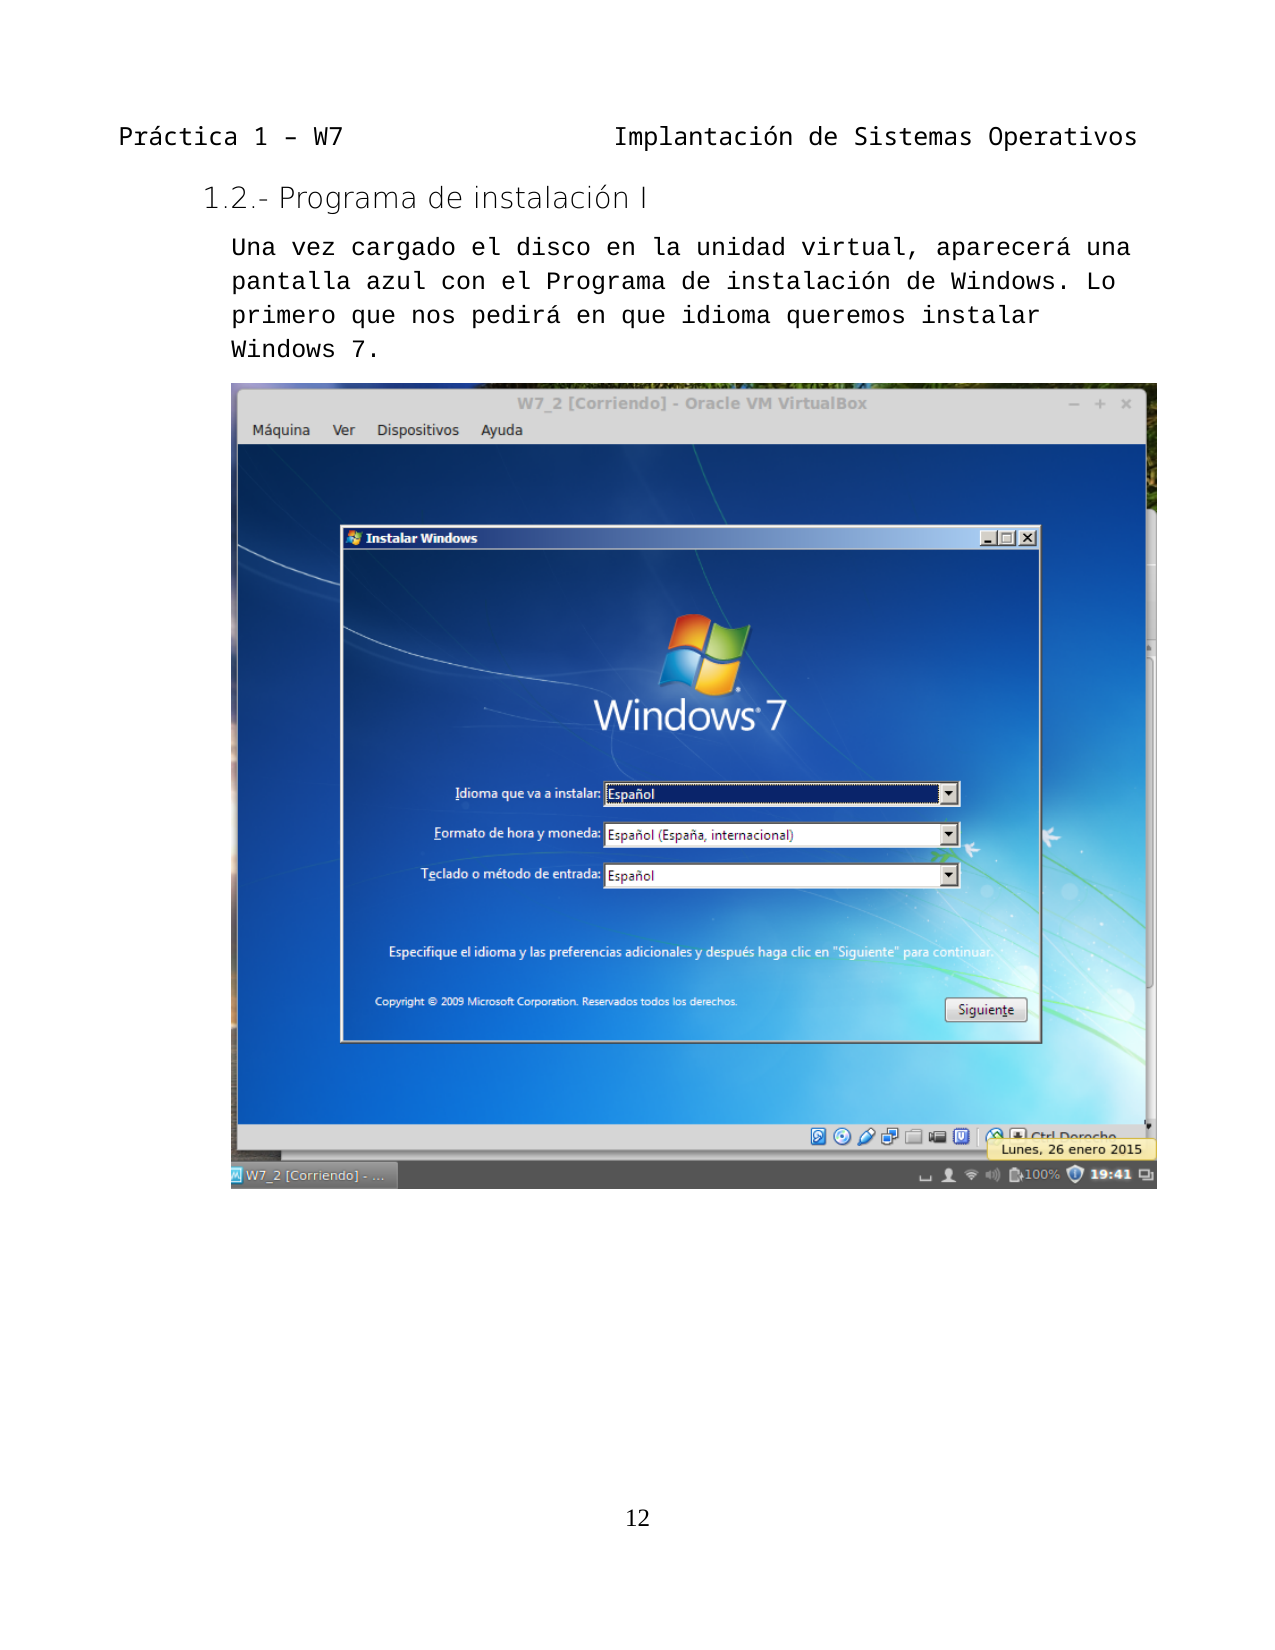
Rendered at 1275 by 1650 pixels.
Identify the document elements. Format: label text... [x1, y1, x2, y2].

picture [231, 383, 1157, 1189]
list Programa de instalación I [193, 182, 1157, 216]
text Una vez cargado el disco en la unidad virtual, aparecerá una pantalla azul con el Programa de instalación de Windows. Lo primero que nos pedirá en que idioma queremos instalar Windows 7. [231, 235, 1157, 365]
